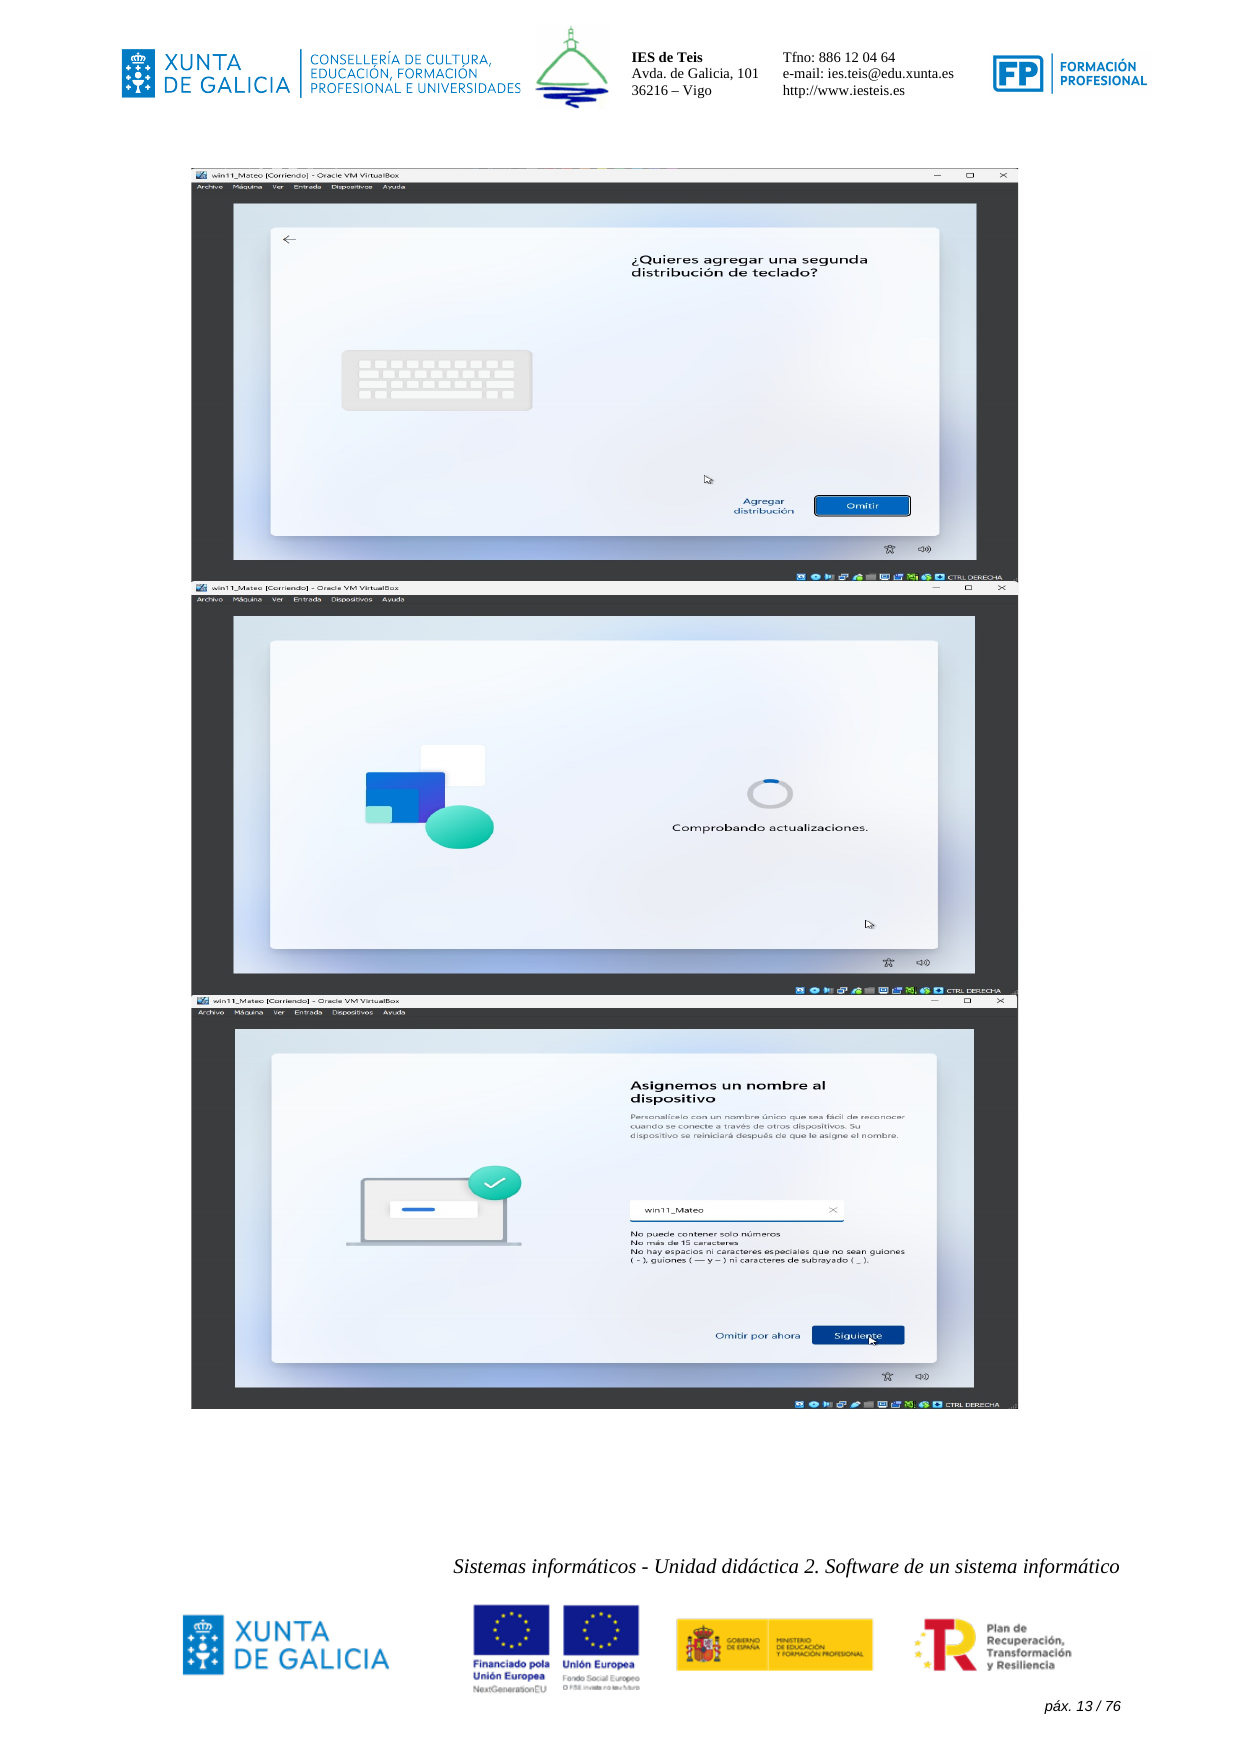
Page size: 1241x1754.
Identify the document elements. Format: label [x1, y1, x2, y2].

picture [121, 49, 521, 98]
picture [191, 168, 1019, 1409]
picture [182, 1593, 1085, 1700]
picture [989, 50, 1153, 97]
picture [534, 25, 611, 110]
